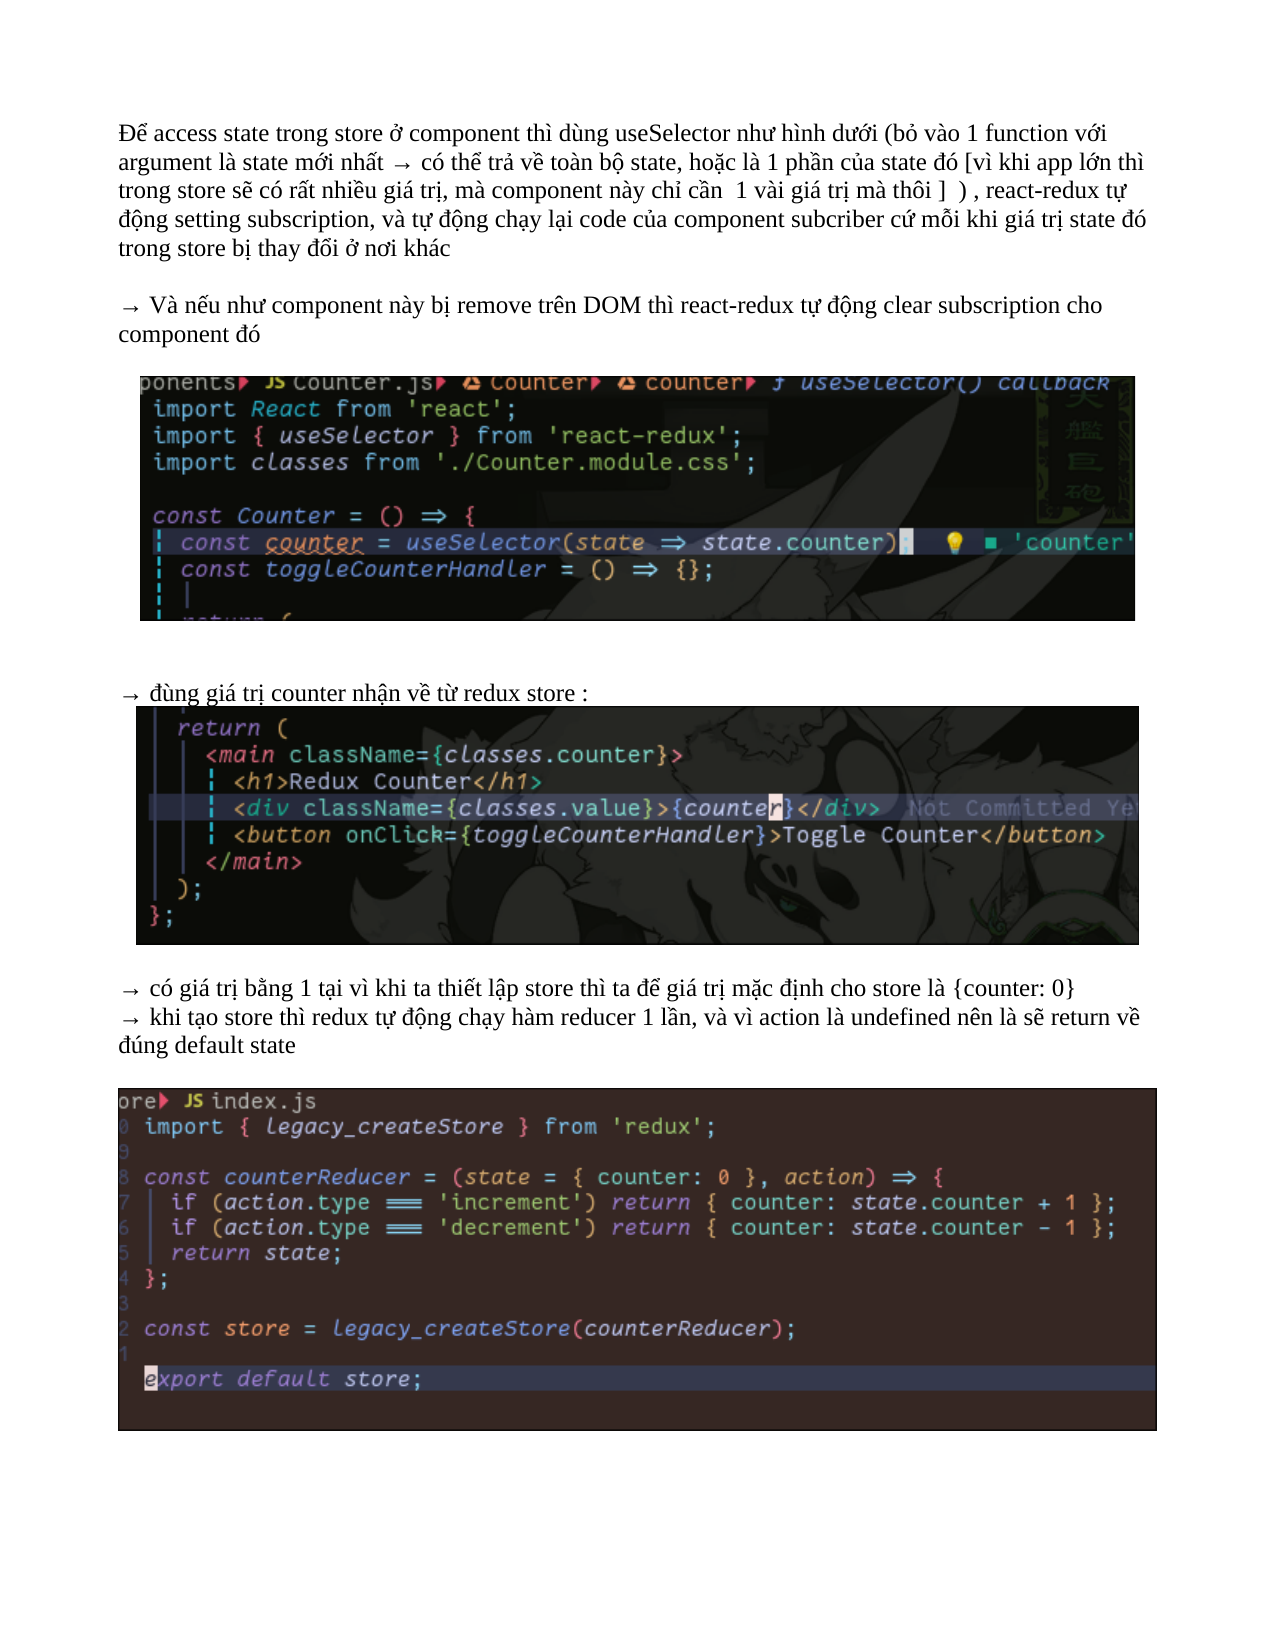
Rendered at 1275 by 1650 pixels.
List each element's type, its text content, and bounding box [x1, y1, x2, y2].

picture [140, 376, 1136, 621]
text Để access state trong store ở component thì dùng useSelector như hình dưới (bỏ vào 1 function với argument là state mới nhất → có thể trả về toàn bộ state, hoặc là 1 phần của state đó [vì khi app lớn thì trong store sẽ có rất nhiều giá trị, mà component này chỉ cần 1 vài giá trị mà thôi ] ) , react-redux tự động setting subscription, và tự động chạy lại code của component subcriber cứ mỗi khi giá trị state đó trong store bị thay đổi ở nơi khác [118, 118, 1157, 262]
text → Và nếu như component này bị remove trên DOM thì react-redux tự động clear subscription cho component đó [118, 291, 1157, 348]
text → khi tạo store thì redux tự động chạy hàm reducer 1 lần, và vì action là undefined nên là sẽ return về đúng default state [118, 1002, 1157, 1059]
text → có giá trị bằng 1 tại vì khi ta thiết lập store thì ta để giá trị mặc định cho store là {counter: 0} [118, 973, 1157, 1002]
text → đùng giá trị counter nhận về từ redux store : [118, 678, 1157, 707]
picture [118, 1088, 1157, 1431]
picture [136, 706, 1139, 945]
